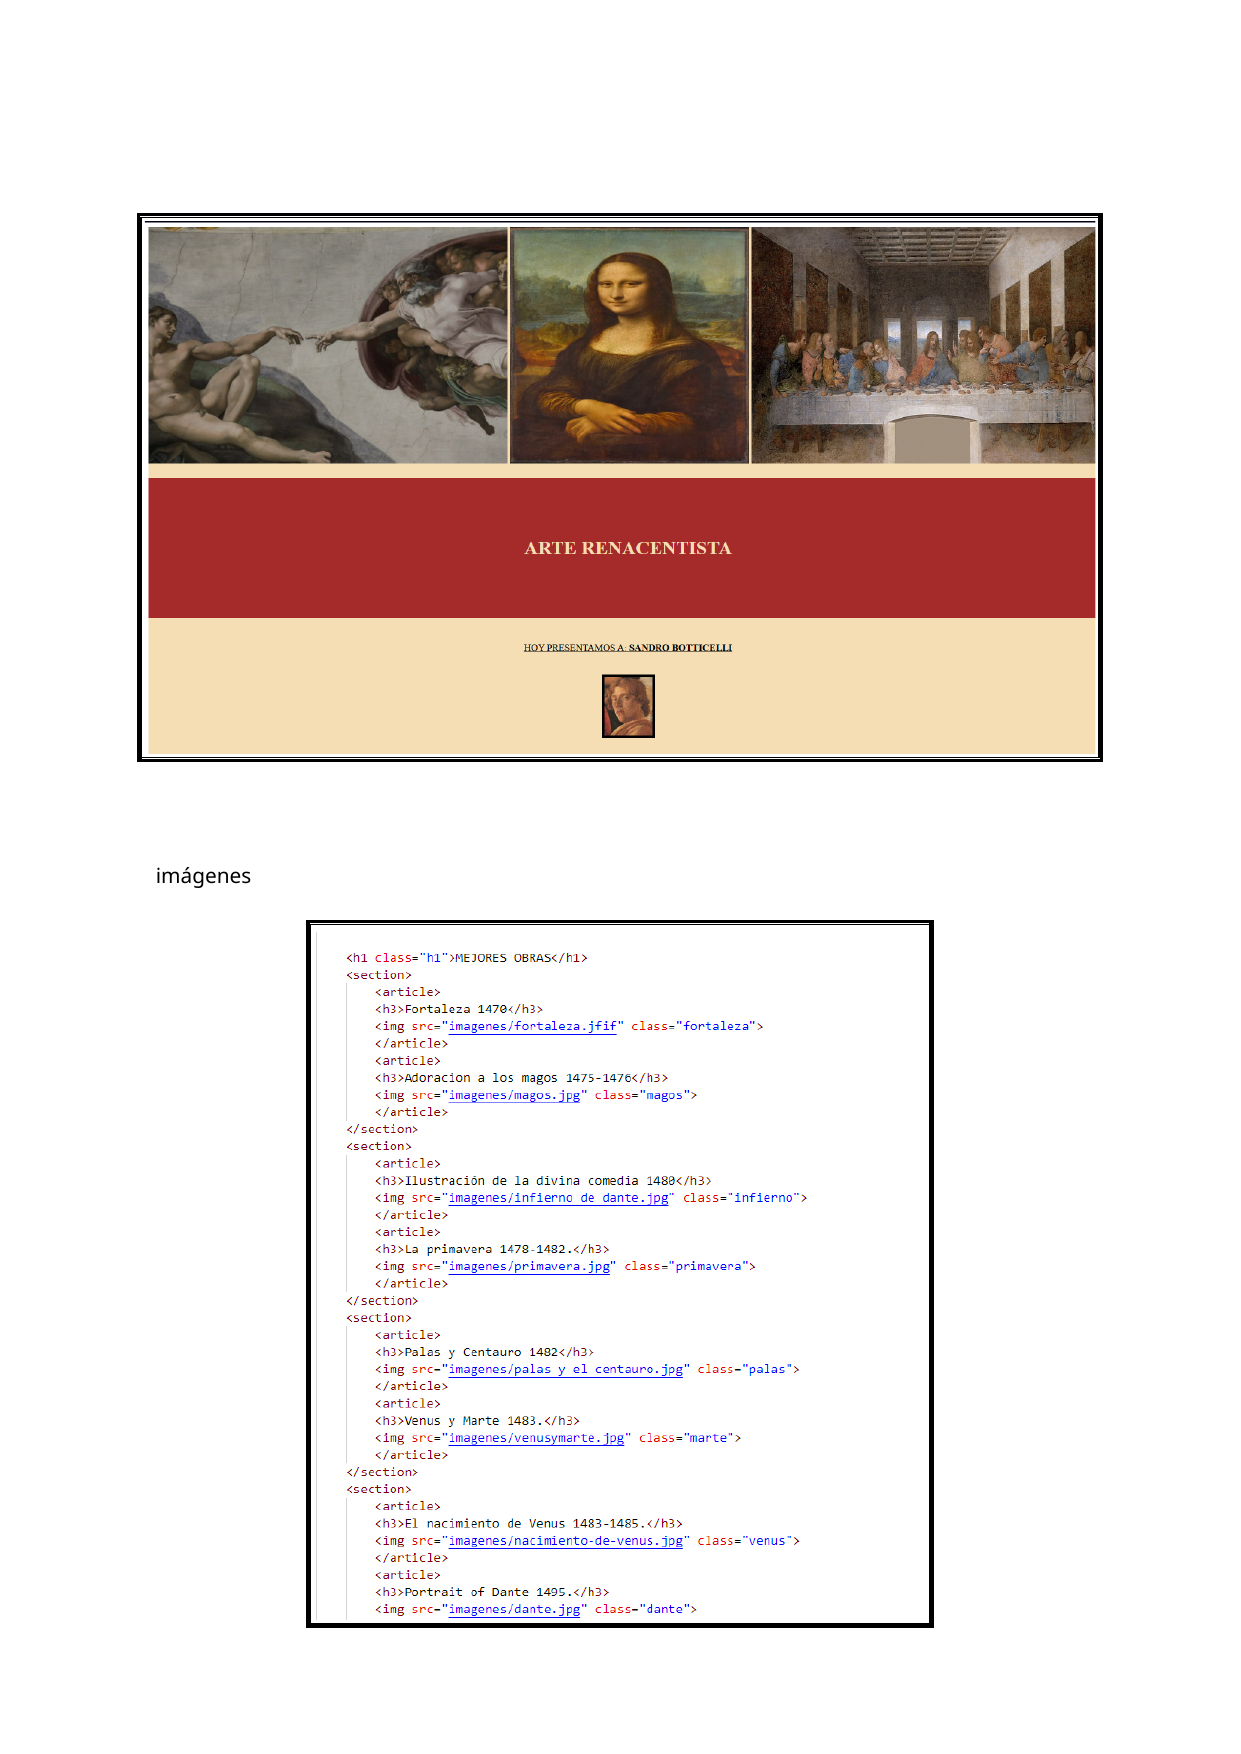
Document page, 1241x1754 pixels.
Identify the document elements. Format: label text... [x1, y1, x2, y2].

text imágenes [156, 861, 1106, 890]
picture [314, 928, 927, 1620]
picture [144, 221, 1096, 754]
